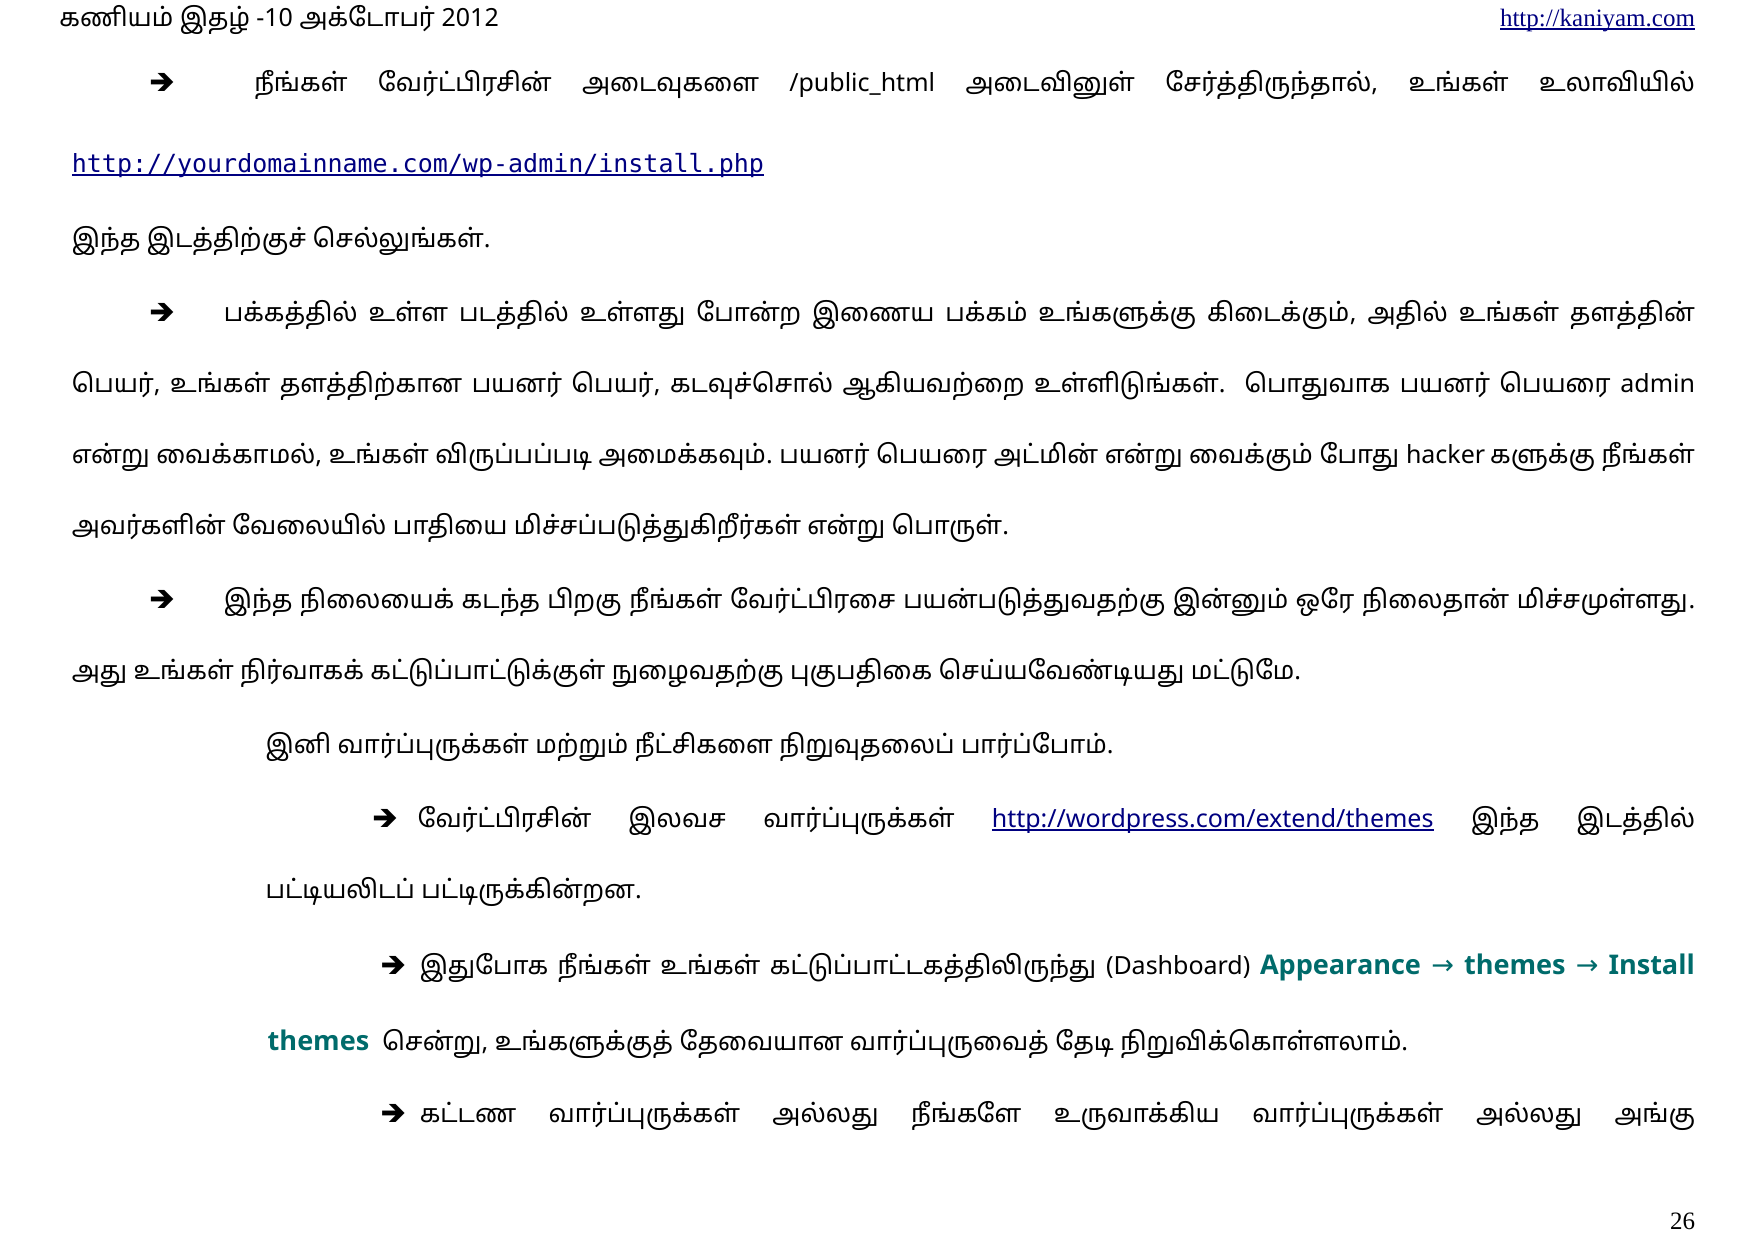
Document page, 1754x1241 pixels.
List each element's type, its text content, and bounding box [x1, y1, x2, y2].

list நீங்கள் வேர்ட்பிரசின் அடைவுகளை /public_html அடைவினுள் சேர்த்திருந்தால், உங்கள் உலாவியில் http://yourdomainname.com/wp-admin/install.php [72, 64, 1695, 181]
list கட்டண வார்ப்புருக்கள் அல்லது நீங்களே உருவாக்கிய வார்ப்புருக்கள் அல்லது அங்கு [267, 1100, 1695, 1132]
list இந்த இடத்திற்குச் செல்லுங்கள். [72, 220, 1695, 257]
list பக்கத்தில் உள்ள படத்தில் உள்ளது போன்ற இணைய பக்கம் உங்களுக்கு கிடைக்கும், அதில் உங்கள் தளத்தின் பெயர், உங்கள் தளத்திற்கான பயனர் பெயர், கடவுச்சொல் ஆகியவற்றை உள்ளிடுங்கள். பொதுவாக பயனர் பெயரை admin என்று வைக்காமல், உங்கள் விருப்பப்படி அமைக்கவும். பயனர் பெயரை அட்மின் என்று வைக்கும் போது hackerகளுக்கு நீங்கள் அவர்களின் வேலையில் பாதியை மிச்சப்படுத்துகிறீர்கள் என்று பொருள். [72, 294, 1695, 544]
list இதுபோக நீங்கள் உங்கள் கட்டுப்பாட்டகத்திலிருந்து (Dashboard) Appearance → themes → Install themes சென்று, உங்களுக்குத் தேவையான வார்ப்புருவைத் தேடி நிறுவிக்கொள்ளலாம். [267, 945, 1695, 1061]
list வேர்ட்பிரசின் இலவச வார்ப்புருக்கள் http://wordpress.com/extend/themes இந்த இடத்தில் பட்டியலிடப் பட்டிருக்கின்றன. [265, 800, 1695, 908]
list இனி வார்ப்புருக்கள் மற்றும் நீட்சிகளை நிறுவுதலைப் பார்ப்போம். [265, 726, 1695, 763]
list இந்த நிலையைக் கடந்த பிறகு நீங்கள் வேர்ட்பிரசை பயன்படுத்துவதற்கு இன்னும் ஒரே நிலைதான் மிச்சமுள்ளது. அது உங்கள் நிர்வாகக் கட்டுப்பாட்டுக்குள் நுழைவதற்கு புகுபதிகை செய்யவேண்டியது மட்டுமே. [72, 581, 1695, 689]
